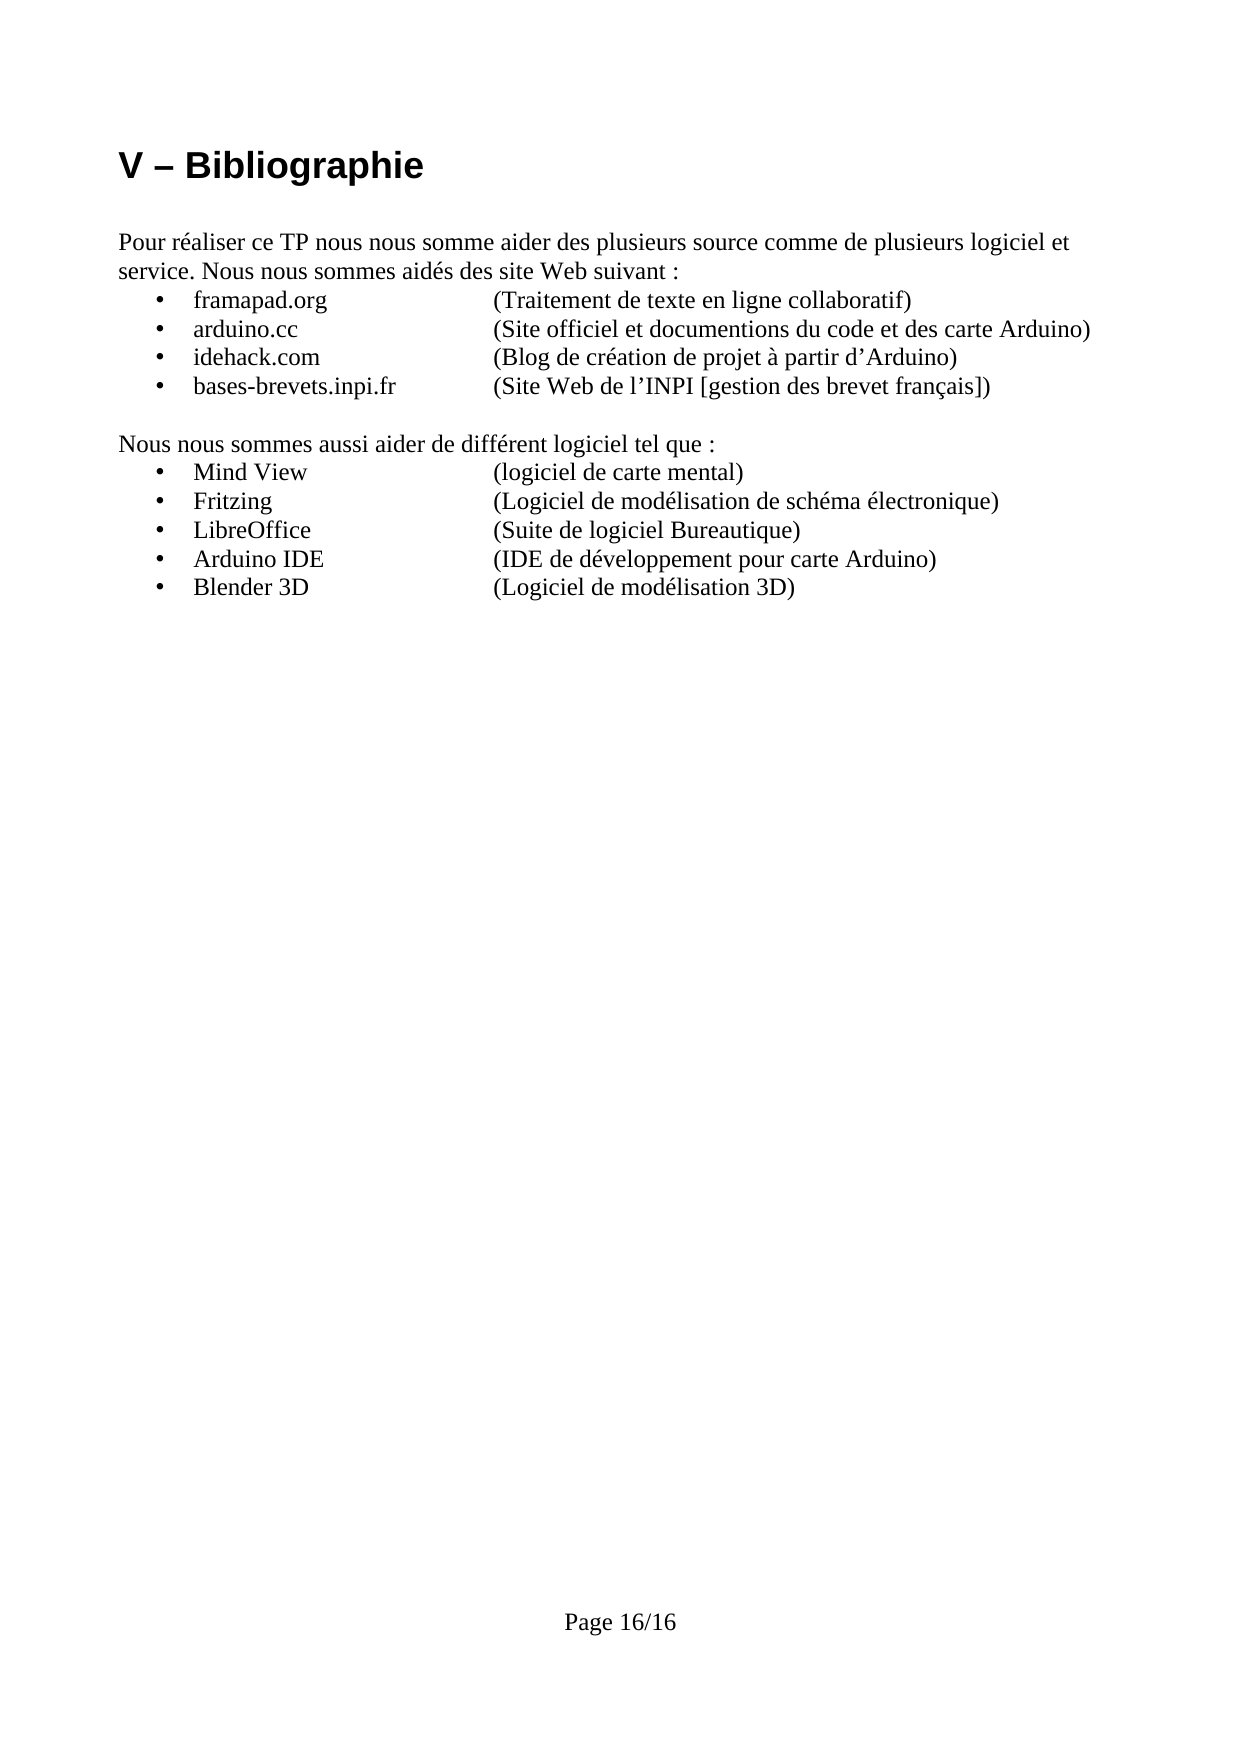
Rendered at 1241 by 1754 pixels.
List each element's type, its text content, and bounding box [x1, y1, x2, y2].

list arduino.cc (Site officiel et documentions du code et des carte Arduino) [156, 314, 1122, 342]
list Mind View (logiciel de carte mental) [156, 457, 1122, 486]
subtitle V – Bibliographie [118, 143, 1122, 186]
text Pour réaliser ce TP nous nous somme aider des plusieurs source comme de plusieurs logiciel et service. Nous nous sommes aidés des site Web suivant : [118, 227, 1122, 285]
list Blender 3D (Logiciel de modélisation 3D) [156, 572, 1122, 601]
list bases-brevets.inpi.fr (Site Web de l’INPI [gestion des brevet français]) [156, 371, 1122, 400]
list idehack.com (Blog de création de projet à partir d’Arduino) [156, 342, 1122, 371]
list LibreOffice (Suite de logiciel Bureautique) [156, 515, 1122, 544]
list framapad.org (Traitement de texte en ligne collaboratif) [156, 285, 1122, 314]
list Fritzing (Logiciel de modélisation de schéma électronique) [156, 486, 1122, 515]
text Nous nous sommes aussi aider de différent logiciel tel que : [118, 429, 1122, 457]
list Arduino IDE (IDE de développement pour carte Arduino) [156, 544, 1122, 572]
